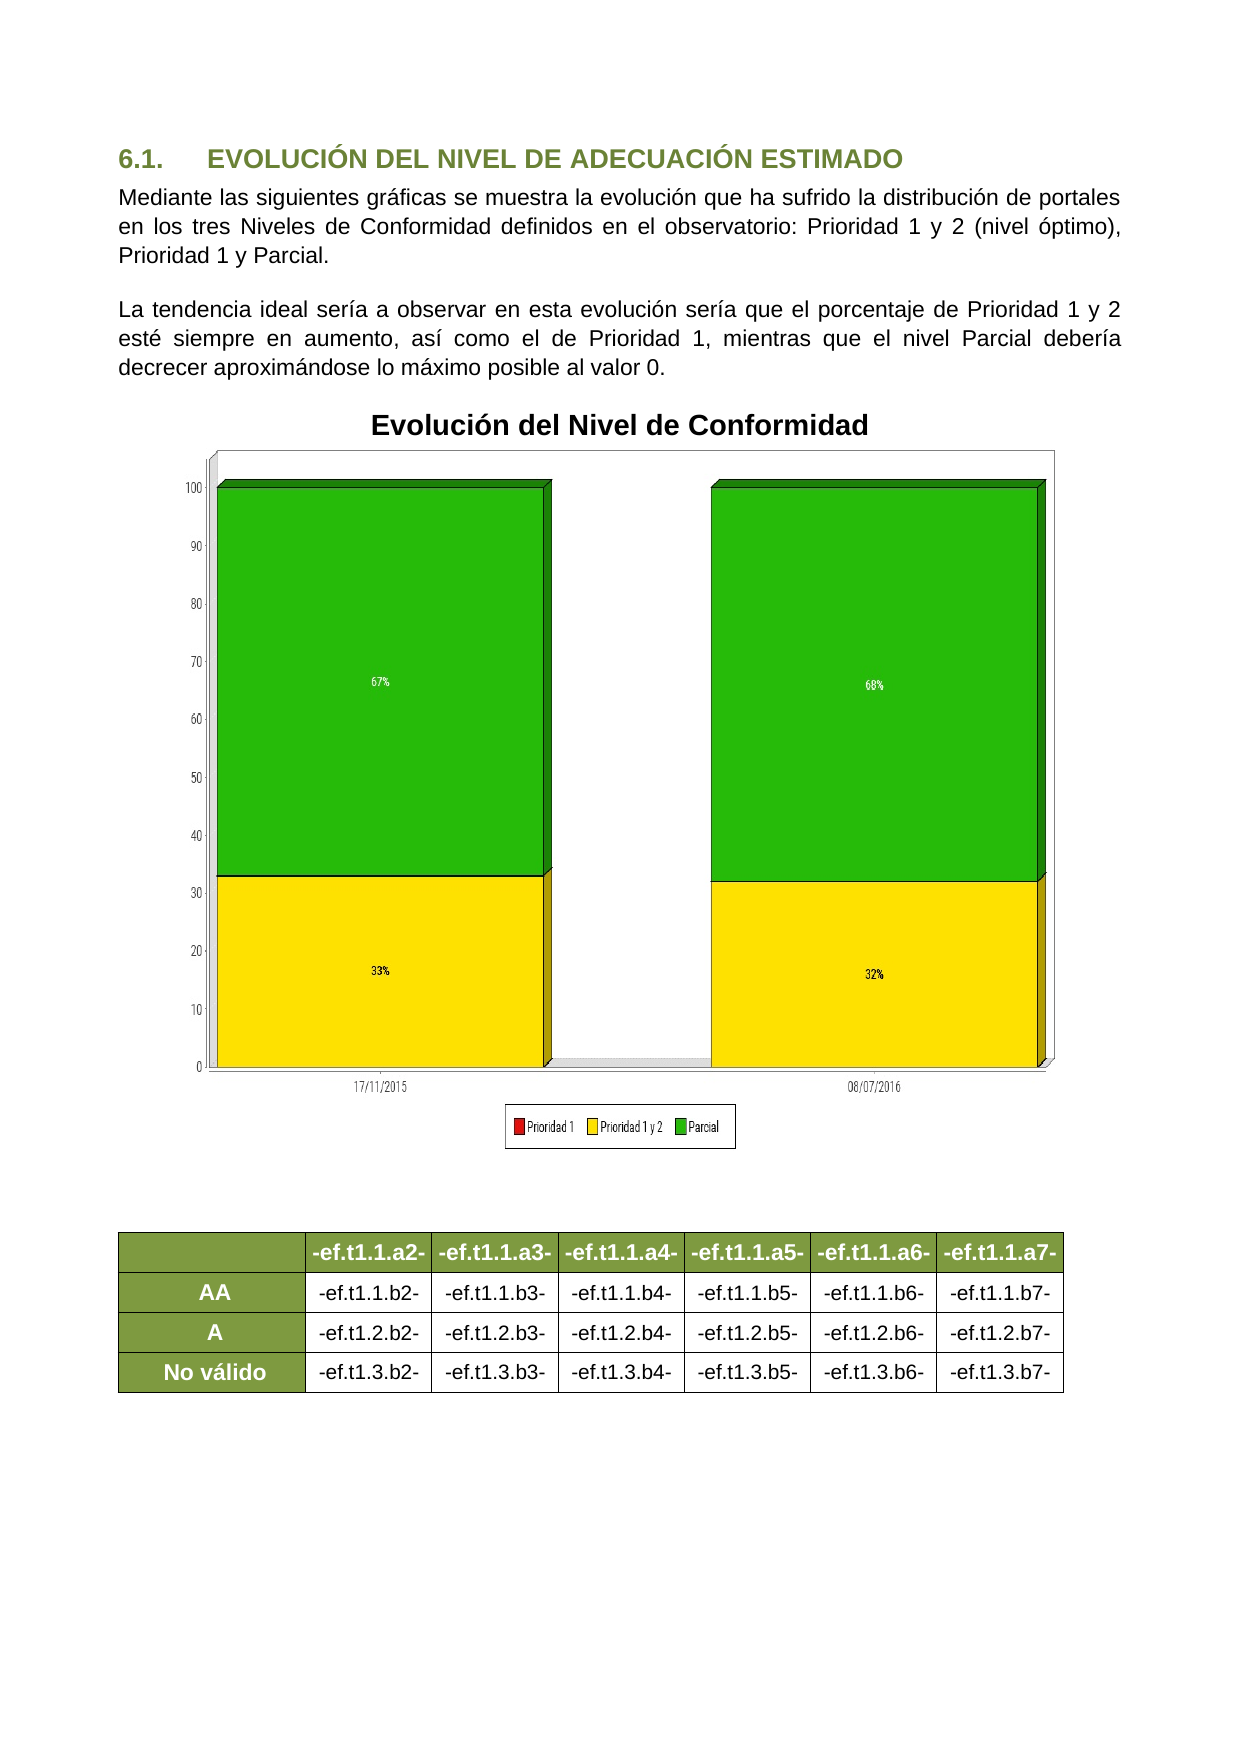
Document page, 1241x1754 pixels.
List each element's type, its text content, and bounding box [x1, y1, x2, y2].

table_cell -ef.t1.2.b6- [811, 1313, 936, 1352]
text La tendencia ideal sería a observar en esta evolución sería que el porcentaje de Prioridad 1 y 2 esté siempre en aumento, así como el de Prioridad 1, mientras que el nivel Parcial debería decrecer aproximándose lo máximo posible al valor 0. [118, 296, 1122, 380]
table_header -ef.t1.1.a3- [432, 1233, 558, 1272]
table_header -ef.t1.1.a7- [937, 1233, 1063, 1272]
table_header -ef.t1.1.a6- [811, 1233, 936, 1272]
table_cell -ef.t1.2.b2- [306, 1313, 431, 1352]
table_cell No válido [119, 1353, 305, 1392]
table_cell -ef.t1.3.b2- [306, 1353, 431, 1392]
table_cell AA [119, 1273, 305, 1312]
table_cell -ef.t1.1.b3- [432, 1273, 558, 1312]
table_cell -ef.t1.3.b6- [811, 1353, 936, 1392]
table_cell -ef.t1.1.b2- [306, 1273, 431, 1312]
table_cell -ef.t1.3.b4- [559, 1353, 684, 1392]
table_header -ef.t1.1.a2- [306, 1233, 431, 1272]
table_cell -ef.t1.1.b4- [559, 1273, 684, 1312]
table_cell -ef.t1.1.b7- [937, 1273, 1063, 1312]
table_cell -ef.t1.1.b6- [811, 1273, 936, 1312]
table_cell -ef.t1.2.b5- [685, 1313, 810, 1352]
table_header -ef.t1.1.a4- [559, 1233, 684, 1272]
text Mediante las siguientes gráficas se muestra la evolución que ha sufrido la distribución de portales en los tres Niveles de Conformidad definidos en el observatorio: Prioridad 1 y 2 (nivel óptimo), Prioridad 1 y Parcial. [118, 184, 1122, 268]
table_cell A [119, 1313, 305, 1352]
picture [178, 441, 1062, 1151]
table_cell -ef.t1.2.b7- [937, 1313, 1063, 1352]
table_cell -ef.t1.3.b3- [432, 1353, 558, 1392]
table_cell -ef.t1.2.b3- [432, 1313, 558, 1352]
text Evolución del Nivel de Conformidad [118, 407, 1122, 441]
subtitle Evolución del Nivel de adecuación estimado [118, 143, 1122, 174]
table_header -ef.t1.1.a5- [685, 1233, 810, 1272]
table_cell -ef.t1.1.b5- [685, 1273, 810, 1312]
table_cell -ef.t1.3.b5- [685, 1353, 810, 1392]
table_header [119, 1233, 305, 1272]
table_cell -ef.t1.2.b4- [559, 1313, 684, 1352]
table_cell -ef.t1.3.b7- [937, 1353, 1063, 1392]
